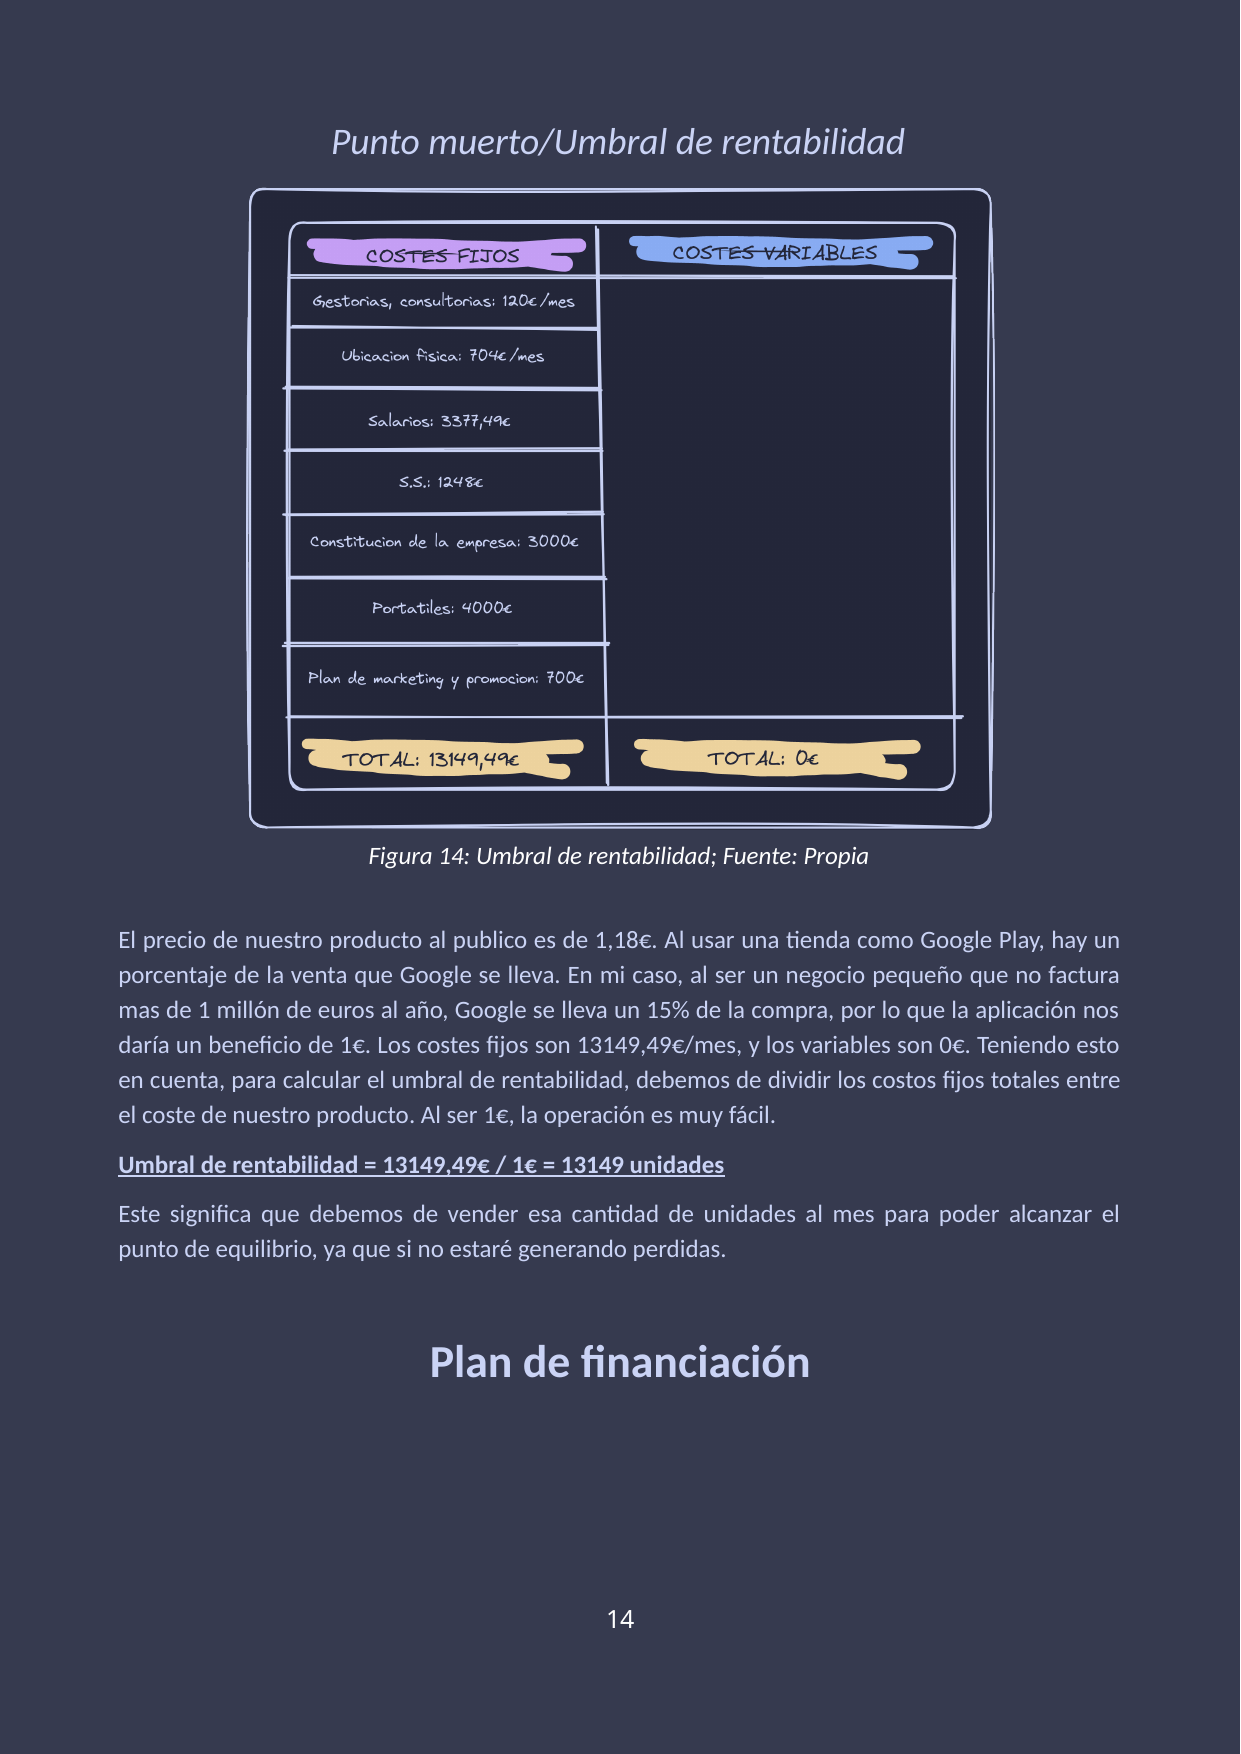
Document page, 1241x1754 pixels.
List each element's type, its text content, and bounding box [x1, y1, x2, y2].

text Este significa que debemos de vender esa cantidad de unidades al mes para poder alcanzar el punto de equilibrio, ya que si no estaré generando perdidas. [118, 1198, 1122, 1264]
text El precio de nuestro producto al publico es de 1,18€. Al usar una tienda como Google Play, hay un porcentaje de la venta que Google se lleva. En mi caso, al ser un negocio pequeño que no factura mas de 1 millón de euros al año, Google se lleva un 15% de la compra, por lo que la aplicación nos daría un beneficio de 1€. Los costes fijos son 13149,49€/mes, y los variables son 0€. Teniendo esto en cuenta, para calcular el umbral de rentabilidad, debemos de dividir los costos fijos totales entre el coste de nuestro producto. Al ser 1€, la operación es muy fácil. [118, 924, 1122, 1130]
text Punto muerto/Umbral de rentabilidad [118, 118, 1122, 164]
picture [237, 176, 1003, 840]
text Figura 14: Umbral de rentabilidad; Fuente: Propia [238, 840, 1003, 870]
text Umbral de rentabilidad = 13149,49€ / 1€ = 13149 unidades [118, 1149, 1122, 1179]
text Plan de financiación [118, 1333, 1122, 1389]
